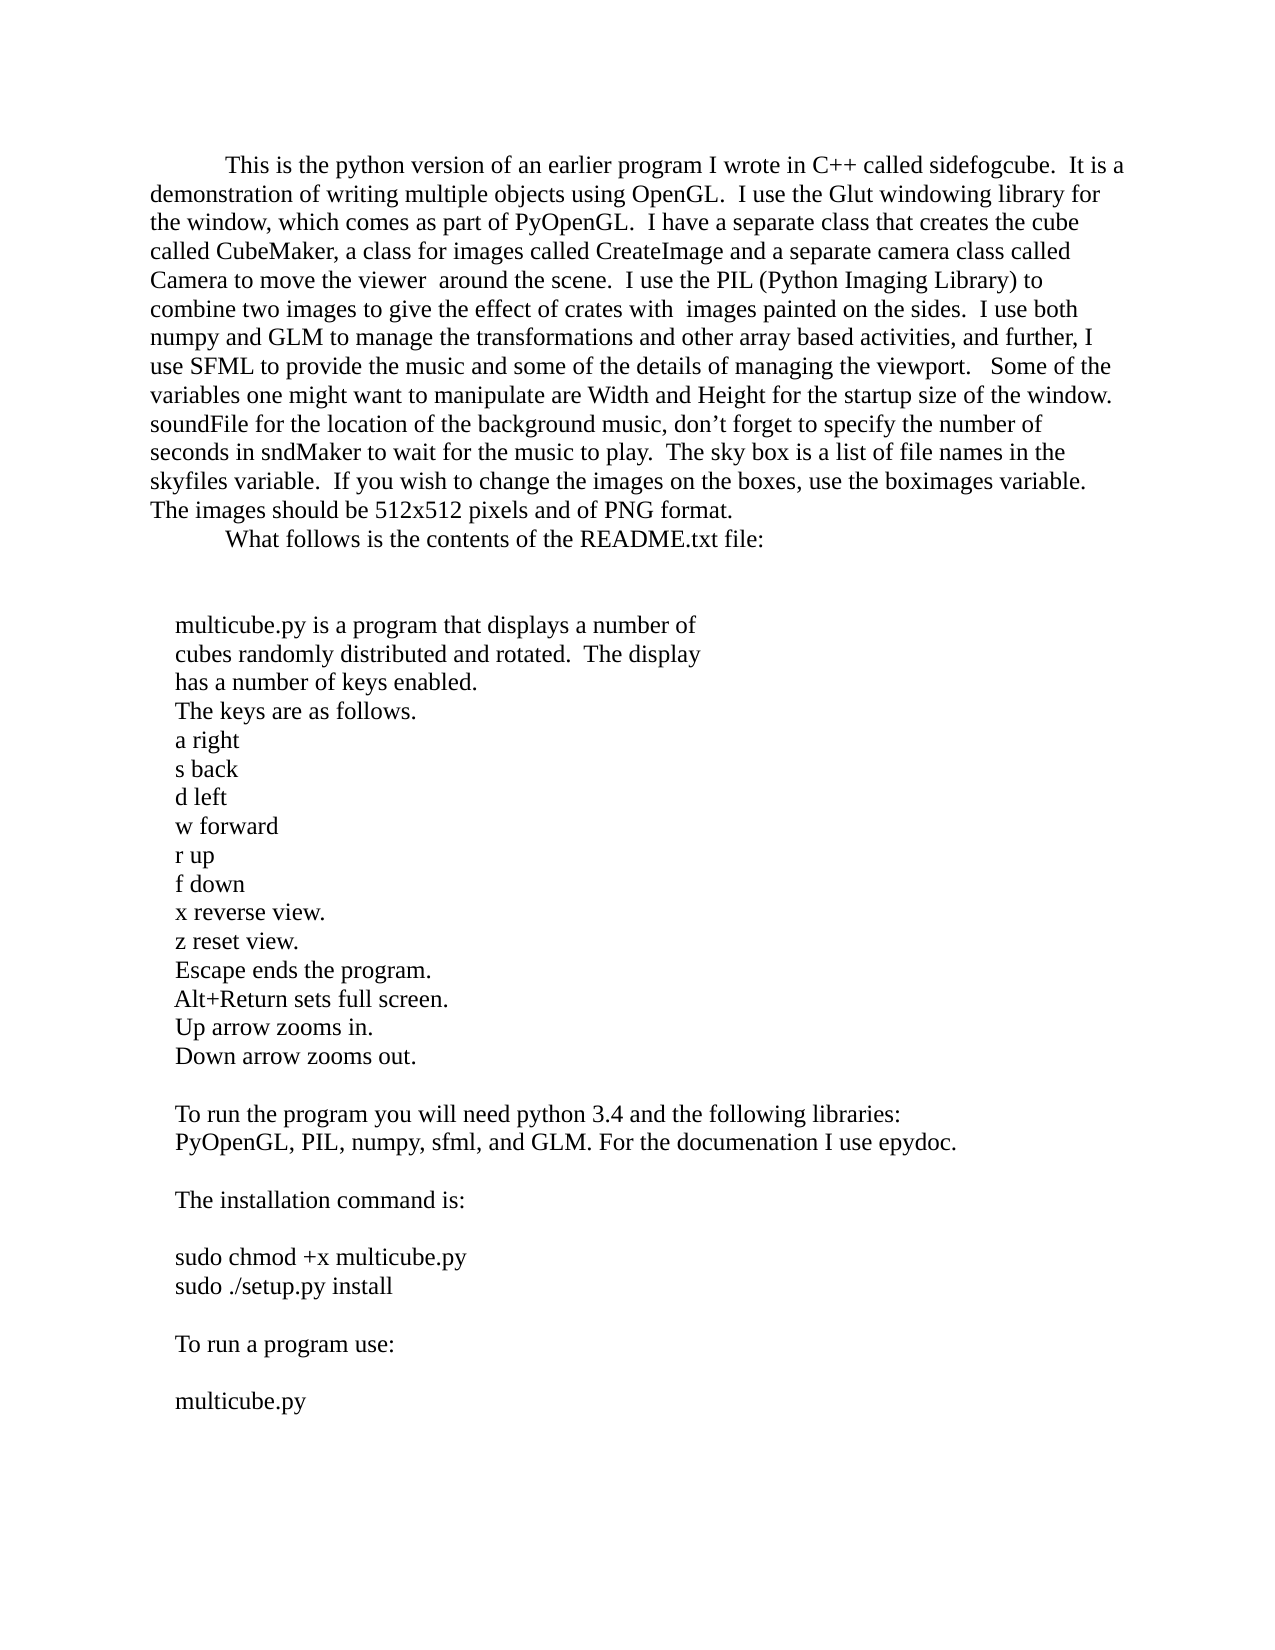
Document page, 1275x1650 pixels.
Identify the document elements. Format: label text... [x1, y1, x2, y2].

text x reverse view. [150, 897, 1125, 926]
text To run the program you will need python 3.4 and the following libraries: [150, 1099, 1125, 1127]
text This is the python version of an earlier program I wrote in C++ called sidefogcube. It is a demonstration of writing multiple objects using OpenGL. I use the Glut windowing library for the window, which comes as part of PyOpenGL. I have a separate class that creates the cube called CubeMaker, a class for images called CreateImage and a separate camera class called Camera to move the viewer around the scene. I use the PIL (Python Imaging Library) to combine two images to give the effect of crates with images painted on the sides. I use both numpy and GLM to manage the transformations and other array based activities, and further, I use SFML to provide the music and some of the details of managing the viewport. Some of the variables one might want to manipulate are Width and Height for the startup size of the window. soundFile for the location of the background music, don’t forget to specify the number of seconds in sndMaker to wait for the music to play. The sky box is a list of file names in the skyfiles variable. If you wish to change the images on the boxes, use the boximages variable. The images should be 512x512 pixels and of PNG format. [150, 150, 1125, 524]
text has a number of keys enabled. [150, 667, 1125, 696]
text Up arrow zooms in. [150, 1012, 1125, 1041]
text a right [150, 725, 1125, 754]
text z reset view. [150, 926, 1125, 955]
text cubes randomly distributed and rotated. The display [150, 639, 1125, 667]
text Escape ends the program. [150, 955, 1125, 984]
text s back [150, 754, 1125, 782]
text d left [150, 782, 1125, 811]
text The installation command is: [150, 1185, 1125, 1214]
text multicube.py is a program that displays a number of [150, 610, 1125, 639]
text What follows is the contents of the README.txt file: [150, 524, 1125, 552]
text w forward [150, 811, 1125, 840]
text r up [150, 840, 1125, 869]
text To run a program use: [150, 1329, 1125, 1357]
text sudo chmod +x multicube.py [150, 1242, 1125, 1271]
text sudo ./setup.py install [150, 1271, 1125, 1300]
text Alt+Return sets full screen. [150, 984, 1125, 1012]
text PyOpenGL, PIL, numpy, sfml, and GLM. For the documenation I use epydoc. [150, 1127, 1125, 1156]
text f down [150, 869, 1125, 897]
text multicube.py [150, 1386, 1125, 1415]
text Down arrow zooms out. [150, 1041, 1125, 1070]
text The keys are as follows. [150, 696, 1125, 725]
